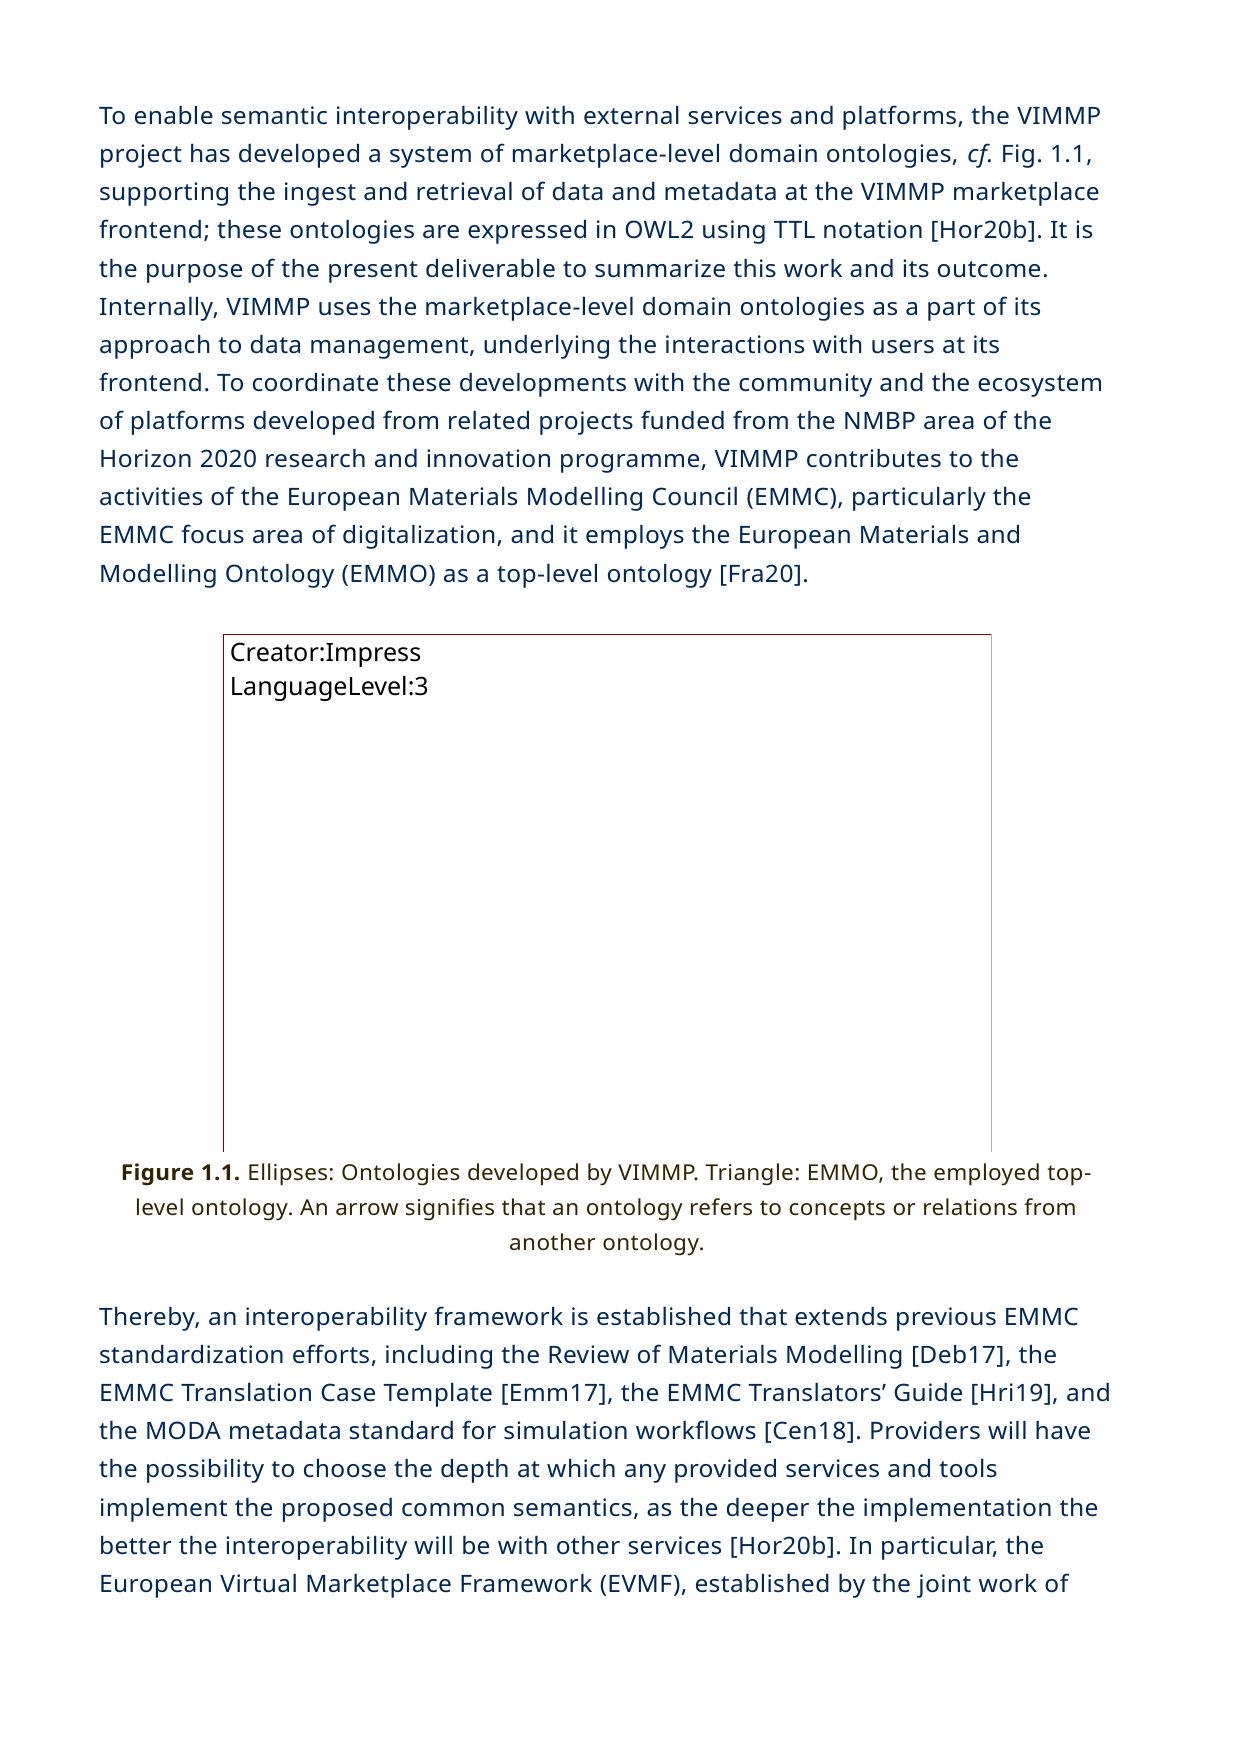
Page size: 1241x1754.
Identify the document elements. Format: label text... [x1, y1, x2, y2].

text To enable semantic interoperability with external services and platforms, the VIMMP project has developed a system of marketplace-level domain ontologies, cf. Fig. 1.1, supporting the ingest and retrieval of data and metadata at the VIMMP marketplace frontend; these ontologies are expressed in OWL2 using TTL notation [Hor20b]. It is the purpose of the present deliverable to summarize this work and its outcome. Internally, VIMMP uses the marketplace-level domain ontologies as a part of its approach to data management, underlying the interactions with users at its frontend. To coordinate these developments with the community and the ecosystem of platforms developed from related projects funded from the NMBP area of the Horizon 2020 research and innovation programme, VIMMP contributes to the activities of the European Materials Modelling Council (EMMC), particularly the EMMC focus area of digitalization, and it employs the European Materials and Modelling Ontology (EMMO) as a top-level ontology [Fra20]. [99, 99, 1114, 589]
text Figure 1.1. Ellipses: Ontologies developed by VIMMP. Triangle: EMMO, the employed top-level ontology. An arrow signifies that an ontology refers to concepts or relations from another ontology. [99, 1157, 1114, 1257]
text Thereby, an interoperability framework is established that extends previous EMMC standardization efforts, including the Review of Materials Modelling [Deb17], the EMMC Translation Case Template [Emm17], the EMMC Translators’ Guide [Hri19], and the MODA metadata standard for simulation workflows [Cen18]. Providers will have the possibility to choose the depth at which any provided services and tools implement the proposed common semantics, as the deeper the implementation the better the interoperability will be with other services [Hor20b]. In particular, the European Virtual Marketplace Framework (EVMF), established by the joint work of [99, 1300, 1114, 1599]
